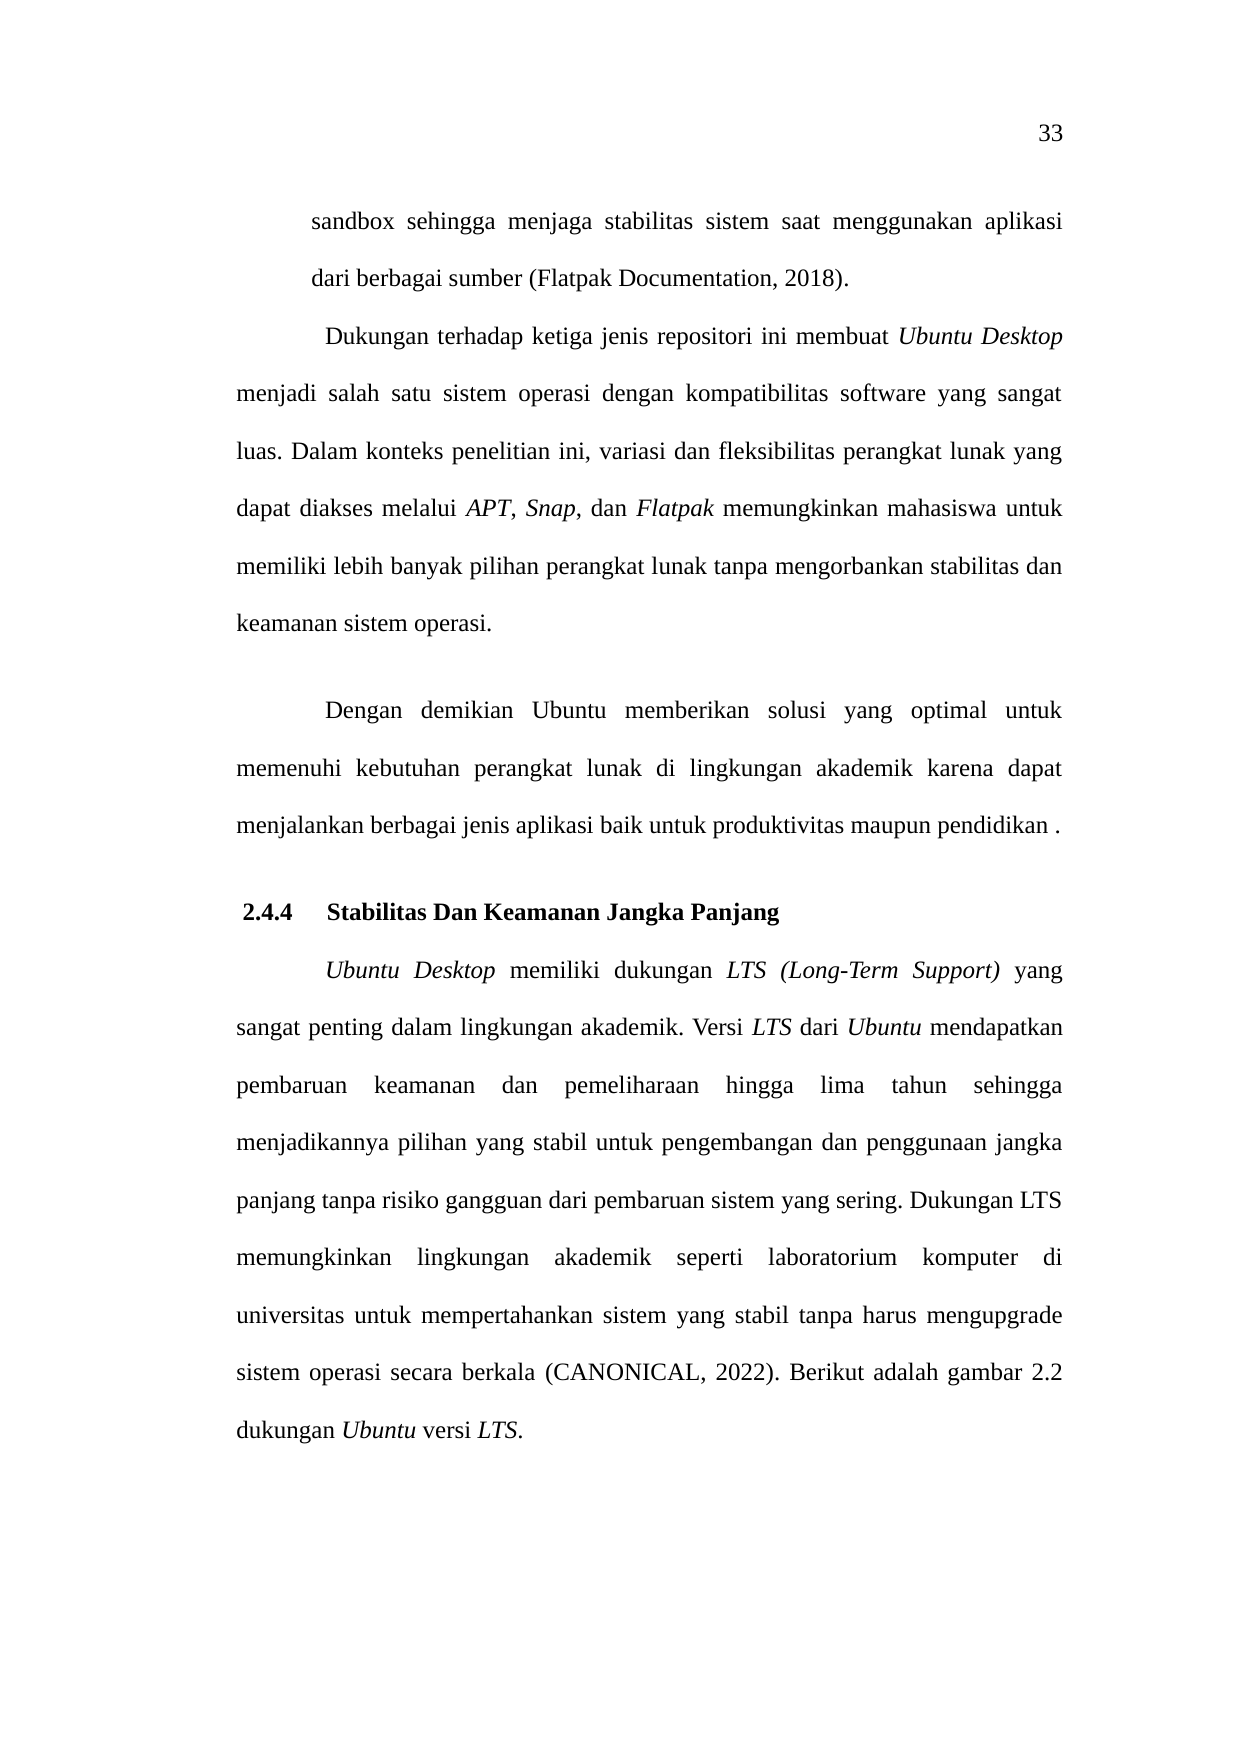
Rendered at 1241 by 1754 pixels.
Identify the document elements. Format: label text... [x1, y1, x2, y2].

text Dukungan terhadap ketiga jenis repositori ini membuat Ubuntu Desktop menjadi salah satu sistem operasi dengan kompatibilitas software yang sangat luas. Dalam konteks penelitian ini, variasi dan fleksibilitas perangkat lunak yang dapat diakses melalui APT, Snap, dan Flatpak memungkinkan mahasiswa untuk memiliki lebih banyak pilihan perangkat lunak tanpa mengorbankan stabilitas dan keamanan sistem operasi. [236, 321, 1063, 637]
text Dengan demikian Ubuntu memberikan solusi yang optimal untuk memenuhi kebutuhan perangkat lunak di lingkungan akademik karena dapat menjalankan berbagai jenis aplikasi baik untuk produktivitas maupun pendidikan . [236, 695, 1063, 839]
subtitle Stabilitas dan Keamanan Jangka Panjang [236, 897, 1063, 926]
list sandbox sehingga menjaga stabilitas sistem saat menggunakan aplikasi dari berbagai sumber (Flatpak Documentation, 2018). [274, 206, 1063, 292]
text Ubuntu Desktop memiliki dukungan LTS (Long-Term Support) yang sangat penting dalam lingkungan akademik. Versi LTS dari Ubuntu mendapatkan pembaruan keamanan dan pemeliharaan hingga lima tahun sehingga menjadikannya pilihan yang stabil untuk pengembangan dan penggunaan jangka panjang tanpa risiko gangguan dari pembaruan sistem yang sering. Dukungan LTS memungkinkan lingkungan akademik seperti laboratorium komputer di universitas untuk mempertahankan sistem yang stabil tanpa harus mengupgrade sistem operasi secara berkala (CANONICAL, 2022)⁠. Berikut adalah gambar 2.2 dukungan Ubuntu versi LTS. [236, 955, 1063, 1444]
